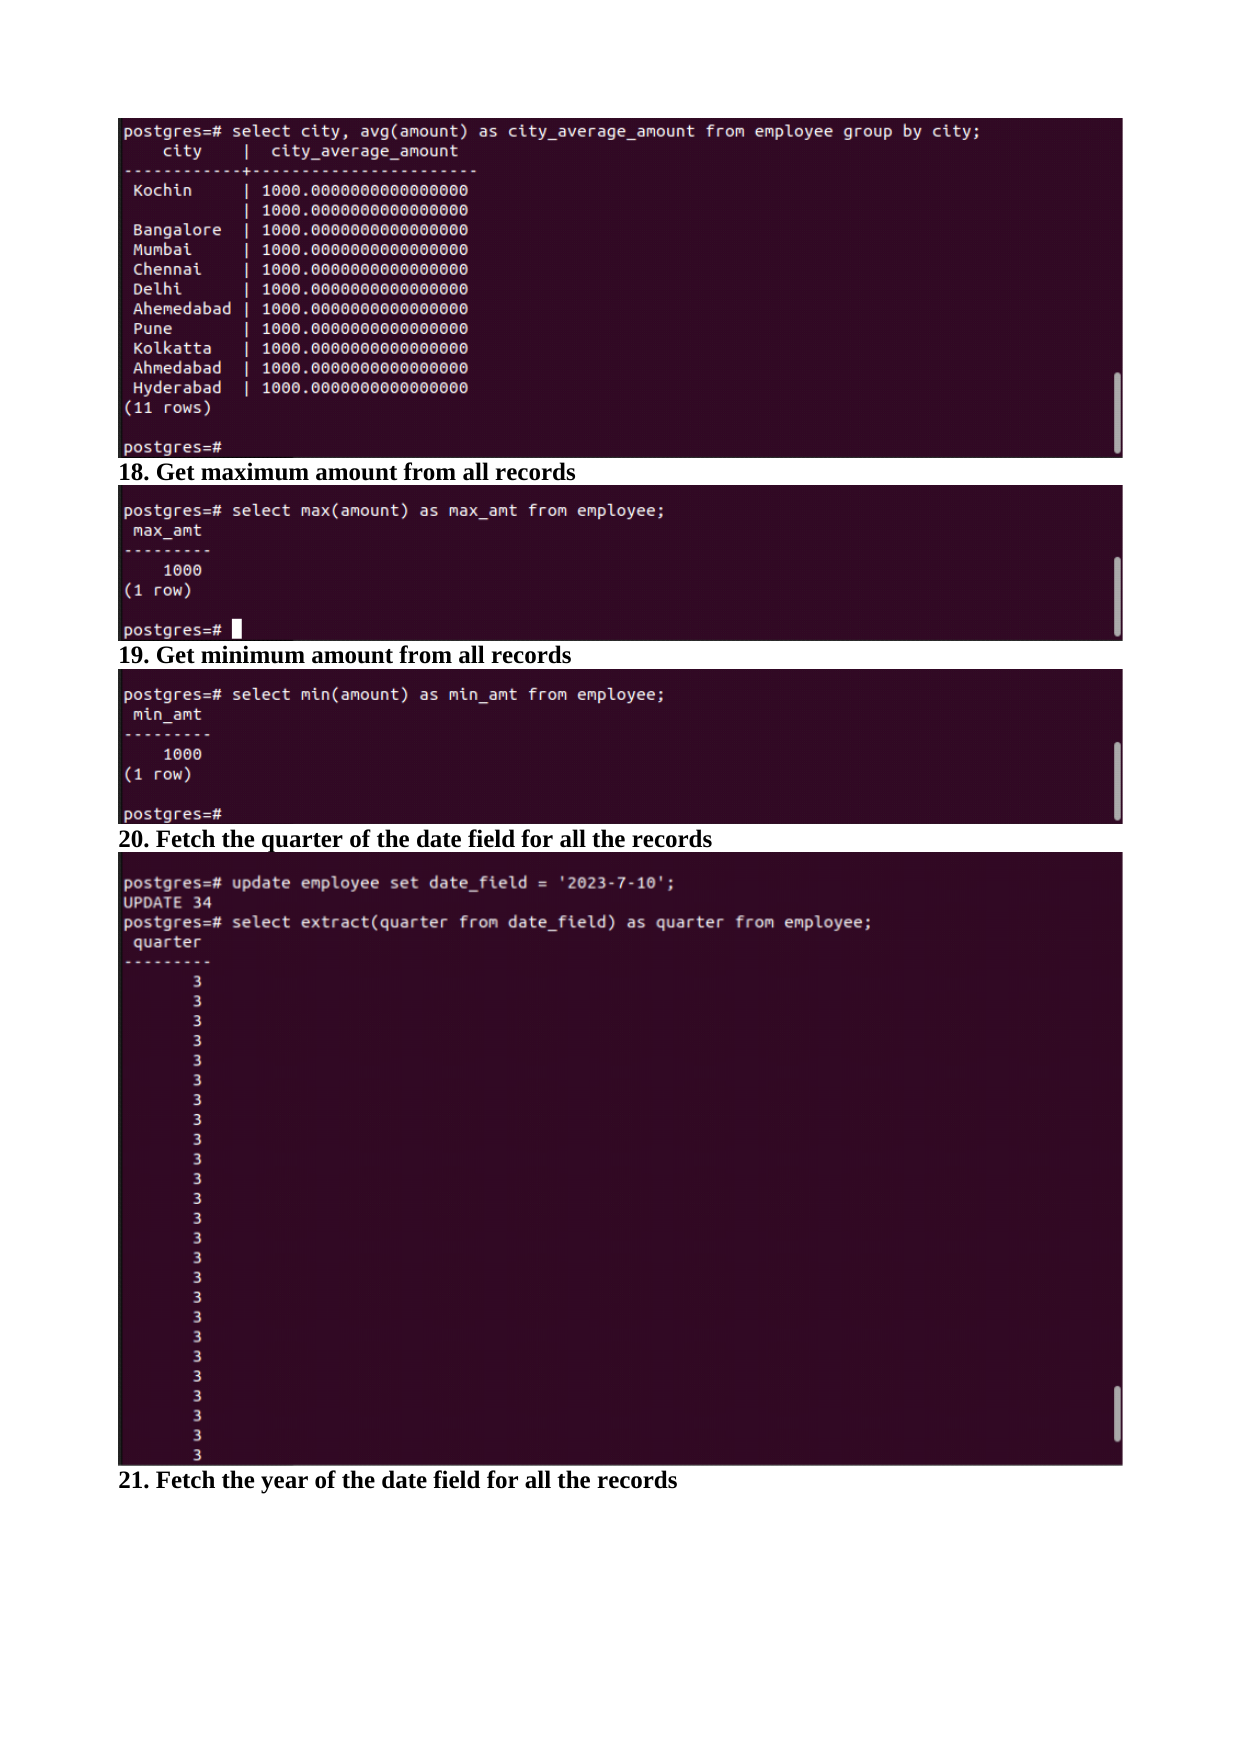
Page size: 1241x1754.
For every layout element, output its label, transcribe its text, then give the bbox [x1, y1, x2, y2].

text 18. Get maximum amount from all records [118, 458, 1122, 485]
text 20. Fetch the quarter of the date field for all the records [118, 824, 1122, 852]
text 19. Get minimum amount from all records [118, 641, 1122, 669]
text 21. Fetch the year of the date field for all the records [118, 1466, 1122, 1494]
